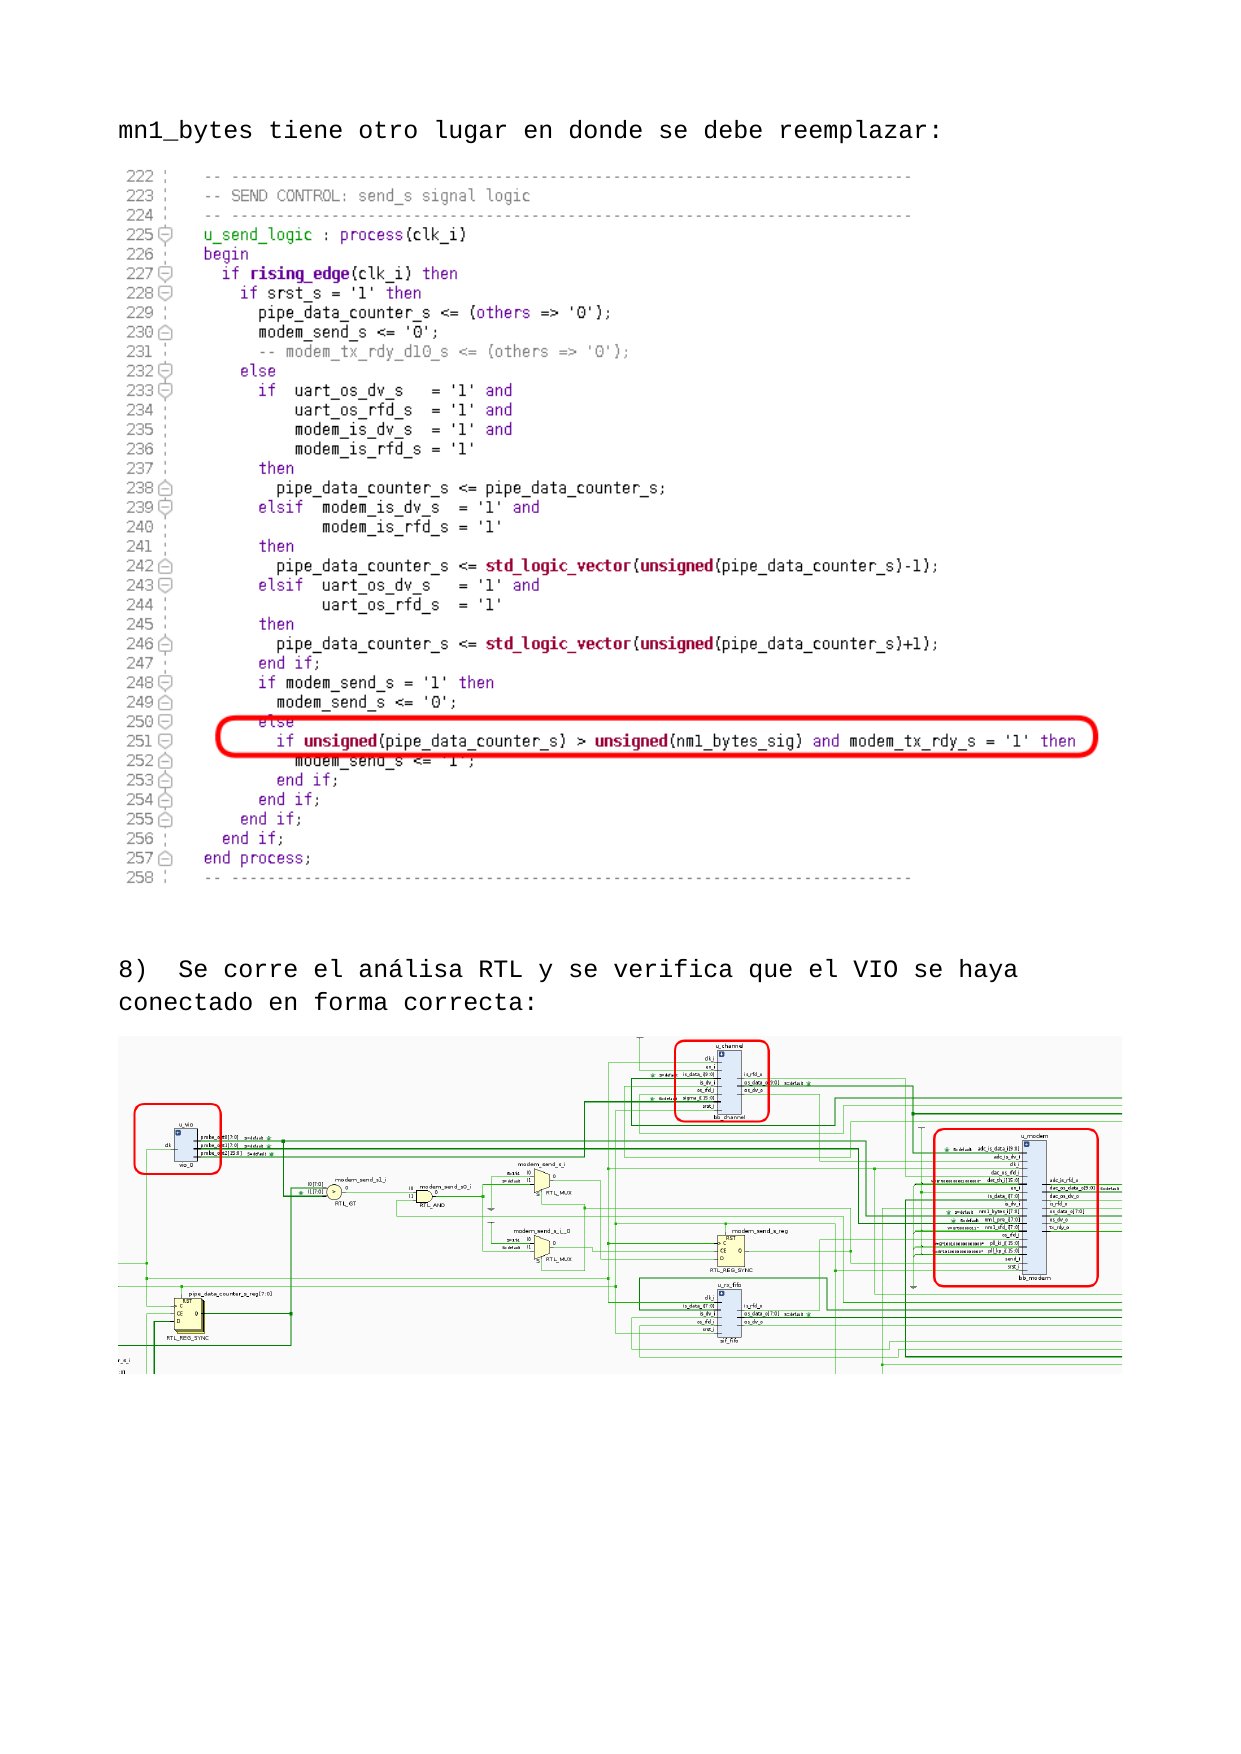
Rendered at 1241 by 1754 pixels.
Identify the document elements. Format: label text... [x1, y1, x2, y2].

picture [118, 1036, 1123, 1374]
picture [118, 165, 1123, 887]
text 8) Se corre el análisa RTL y se verifica que el VIO se haya conectado en forma correcta: [118, 957, 1122, 1018]
text mn1_bytes tiene otro lugar en donde se debe reemplazar: [118, 118, 1122, 146]
